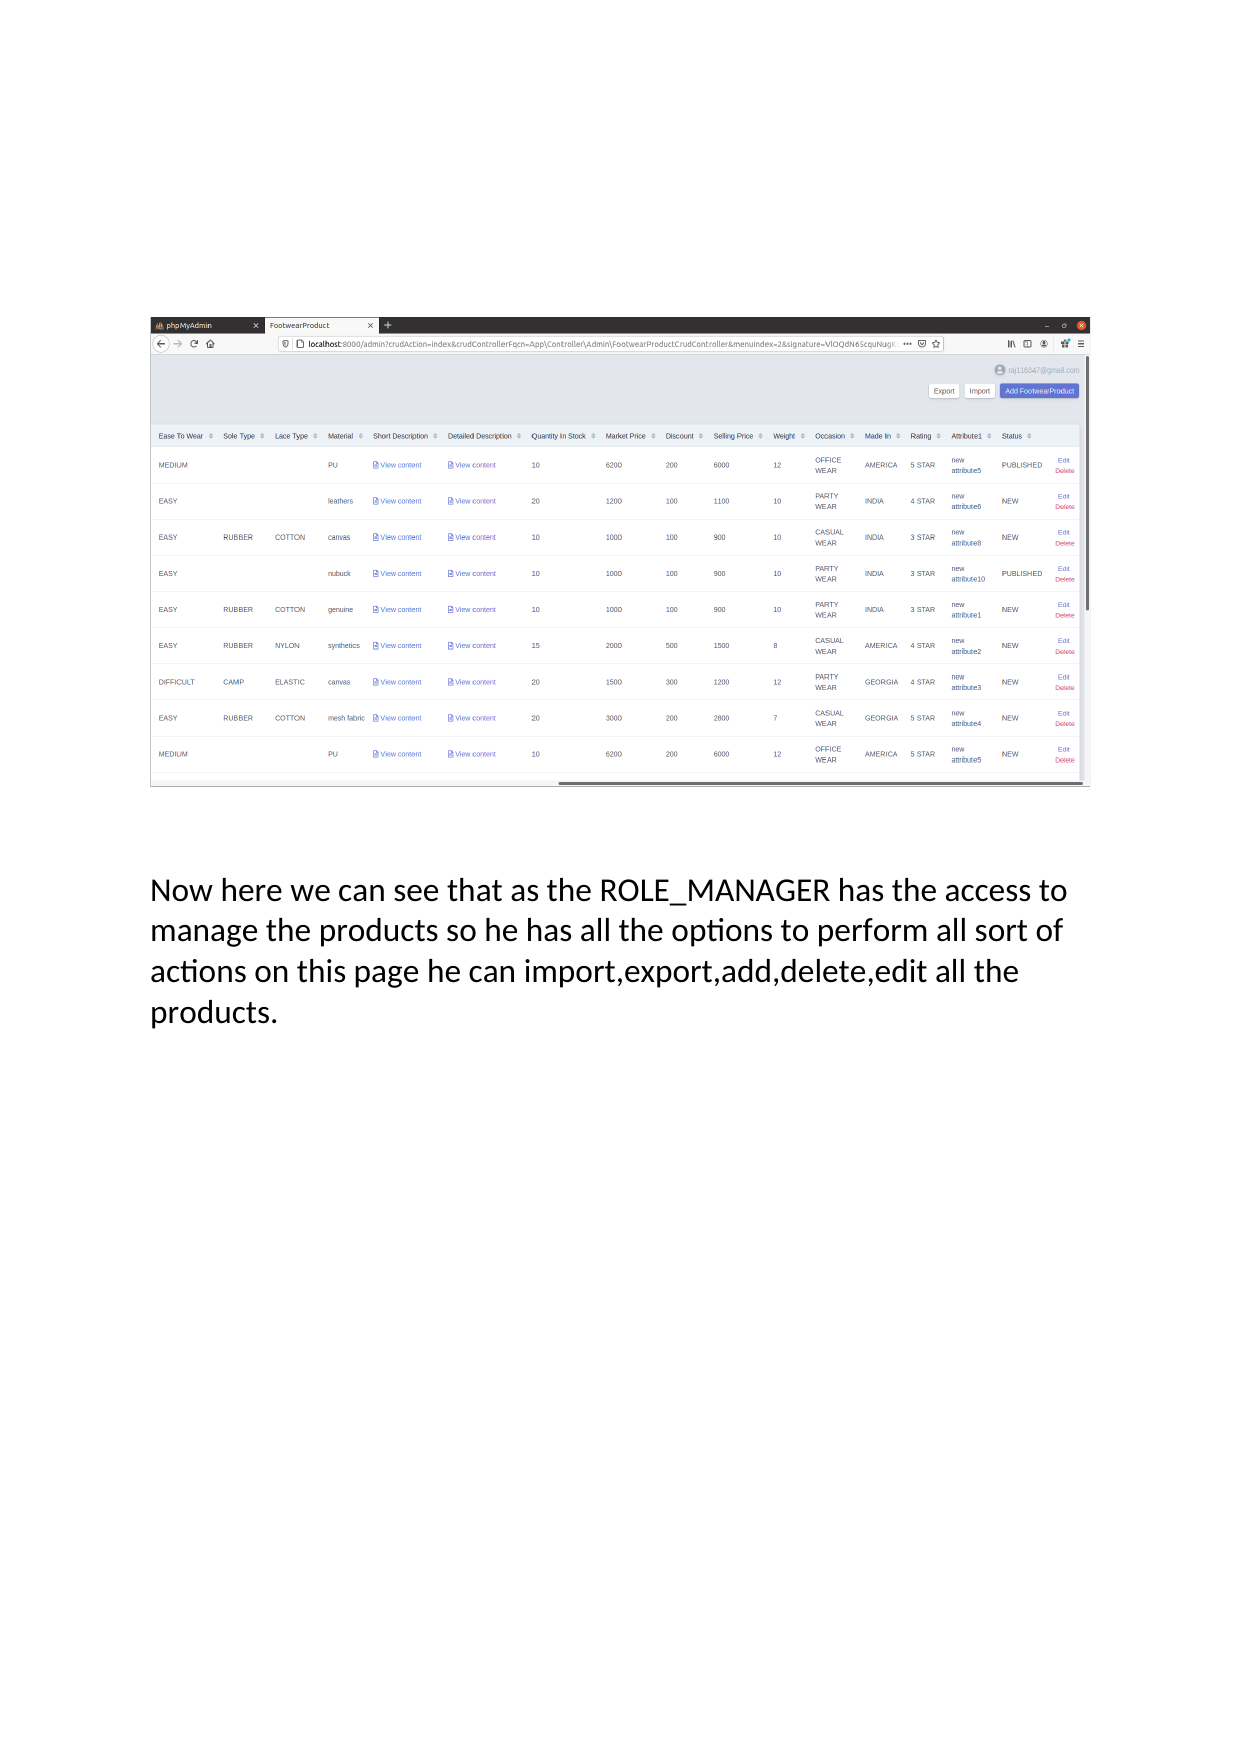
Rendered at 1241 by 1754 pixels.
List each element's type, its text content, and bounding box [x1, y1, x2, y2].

picture [150, 317, 1091, 787]
list Now here we can see that as the ROLE_MANAGER has the access to manage the products so he has all the options to perform all sort of actions on this page he can import,export,add,delete,edit all the products. [150, 868, 1090, 1031]
